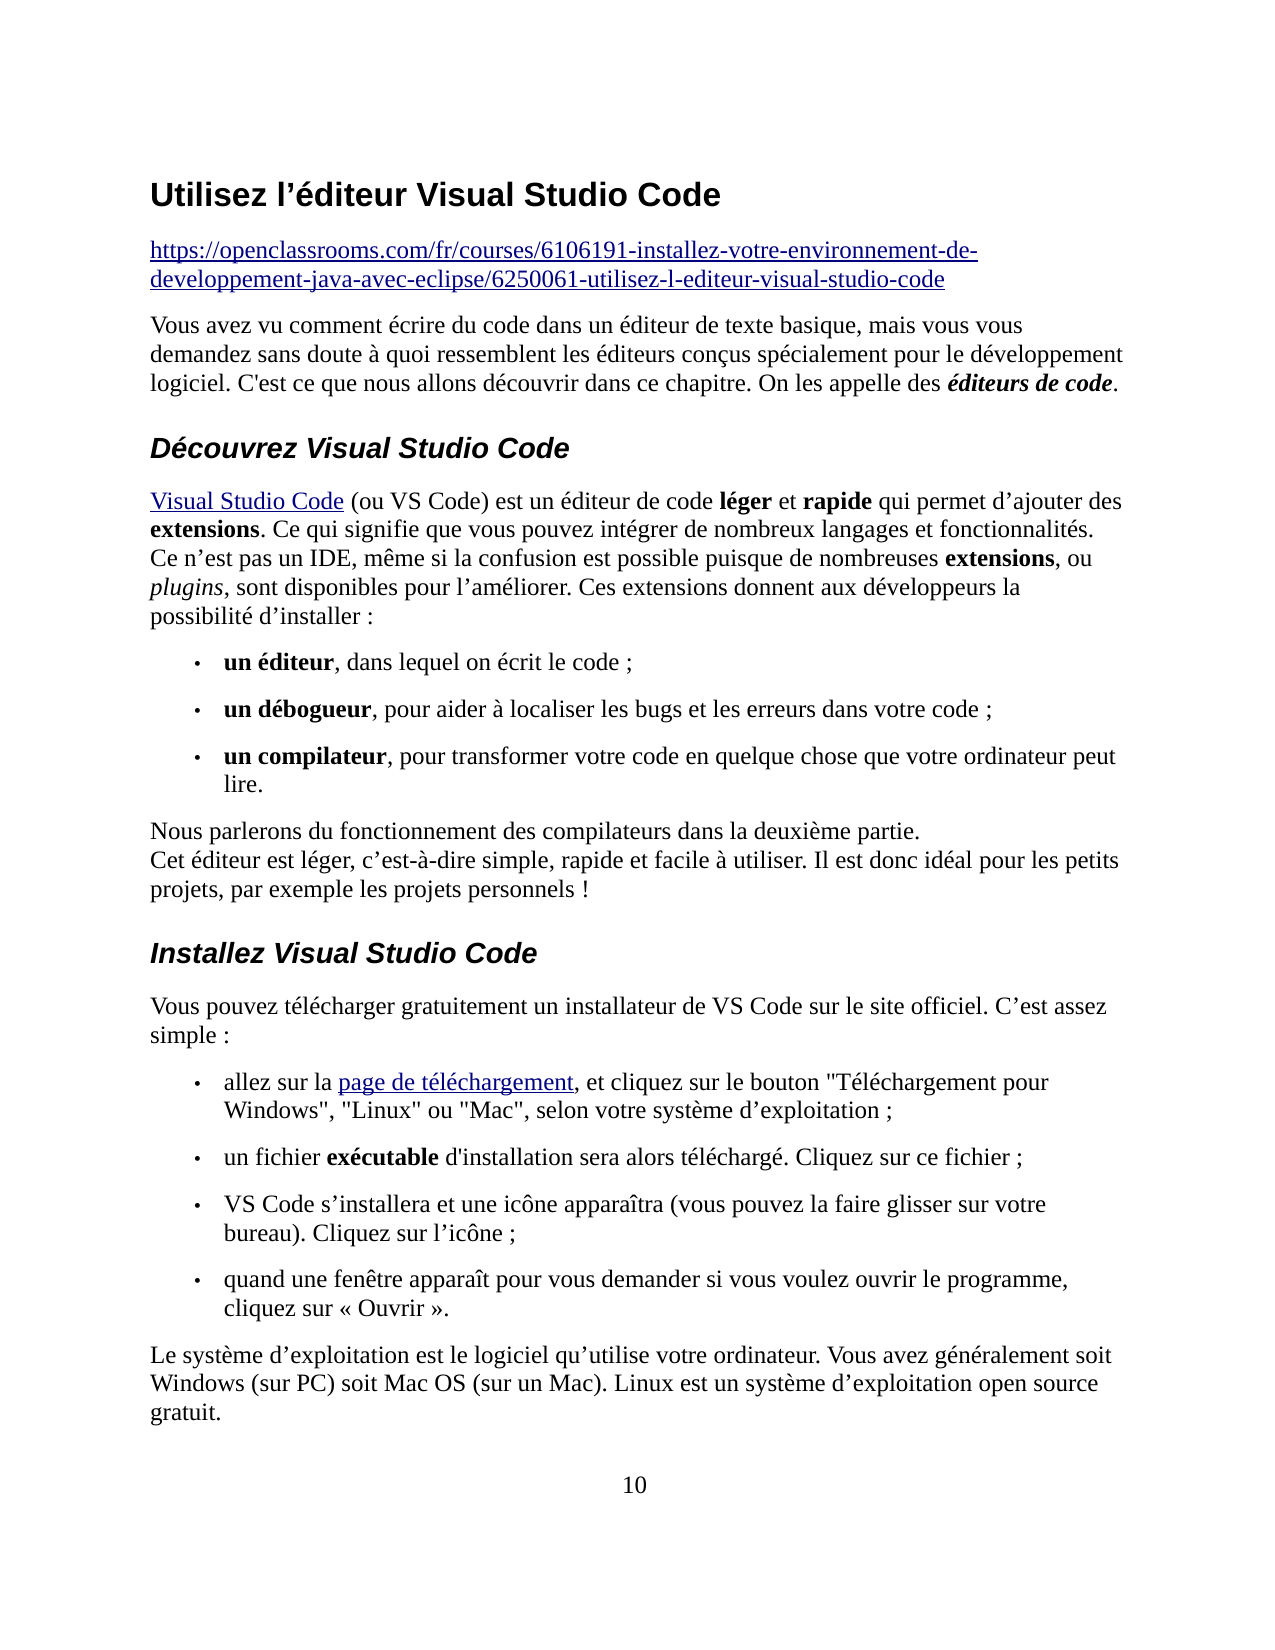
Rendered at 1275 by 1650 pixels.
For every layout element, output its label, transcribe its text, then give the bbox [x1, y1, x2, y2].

text https://openclassrooms.com/fr/courses/6106191-installez-votre-environnement-de-developpement-java-avec-eclipse/6250061-utilisez-l-editeur-visual-studio-code [150, 235, 1125, 293]
list un éditeur, dans lequel on écrit le code ; [194, 647, 1125, 676]
text Visual Studio Code (ou VS Code) est un éditeur de code léger et rapide qui permet d’ajouter des extensions. Ce qui signifie que vous pouvez intégrer de nombreux langages et fonctionnalités. Ce n’est pas un IDE, même si la confusion est possible puisque de nombreuses extensions, ou plugins, sont disponibles pour l’améliorer. Ces extensions donnent aux développeurs la possibilité d’installer : [150, 486, 1125, 629]
text Vous pouvez télécharger gratuitement un installateur de VS Code sur le site officiel. C’est assez simple : [150, 991, 1125, 1049]
text Le système d’exploitation est le logiciel qu’utilise votre ordinateur. Vous avez généralement soit Windows (sur PC) soit Mac OS (sur un Mac). Linux est un système d’exploitation open source gratuit. [150, 1340, 1125, 1426]
list quand une fenêtre apparaît pour vous demander si vous voulez ouvrir le programme, cliquez sur « Ouvrir ». [194, 1264, 1125, 1322]
list VS Code s’installera et une icône apparaîtra (vous pouvez la faire glisser sur votre bureau). Cliquez sur l’icône ; [194, 1189, 1125, 1246]
list un fichier exécutable d'installation sera alors téléchargé. Cliquez sur ce fichier ; [194, 1142, 1125, 1171]
list un compilateur, pour transformer votre code en quelque chose que votre ordinateur peut lire. [194, 741, 1125, 798]
list un débogueur, pour aider à localiser les bugs et les erreurs dans votre code ; [194, 694, 1125, 723]
text Vous avez vu comment écrire du code dans un éditeur de texte basique, mais vous vous demandez sans doute à quoi ressemblent les éditeurs conçus spécialement pour le développement logiciel. C'est ce que nous allons découvrir dans ce chapitre. On les appelle des éditeurs de code. [150, 311, 1125, 397]
subtitle Installez Visual Studio Code [150, 936, 1125, 970]
list allez sur la page de téléchargement, et cliquez sur le bouton "Téléchargement pour Windows", "Linux" ou "Mac", selon votre système d’exploitation ; [194, 1067, 1125, 1124]
subtitle Découvrez Visual Studio Code [150, 431, 1125, 464]
text Nous parlerons du fonctionnement des compilateurs dans la deuxième partie. Cet éditeur est léger, c’est-à-dire simple, rapide et facile à utiliser. Il est donc idéal pour les petits projets, par exemple les projets personnels ! [150, 816, 1125, 902]
subtitle Utilisez l’éditeur Visual Studio Code [150, 175, 1125, 214]
